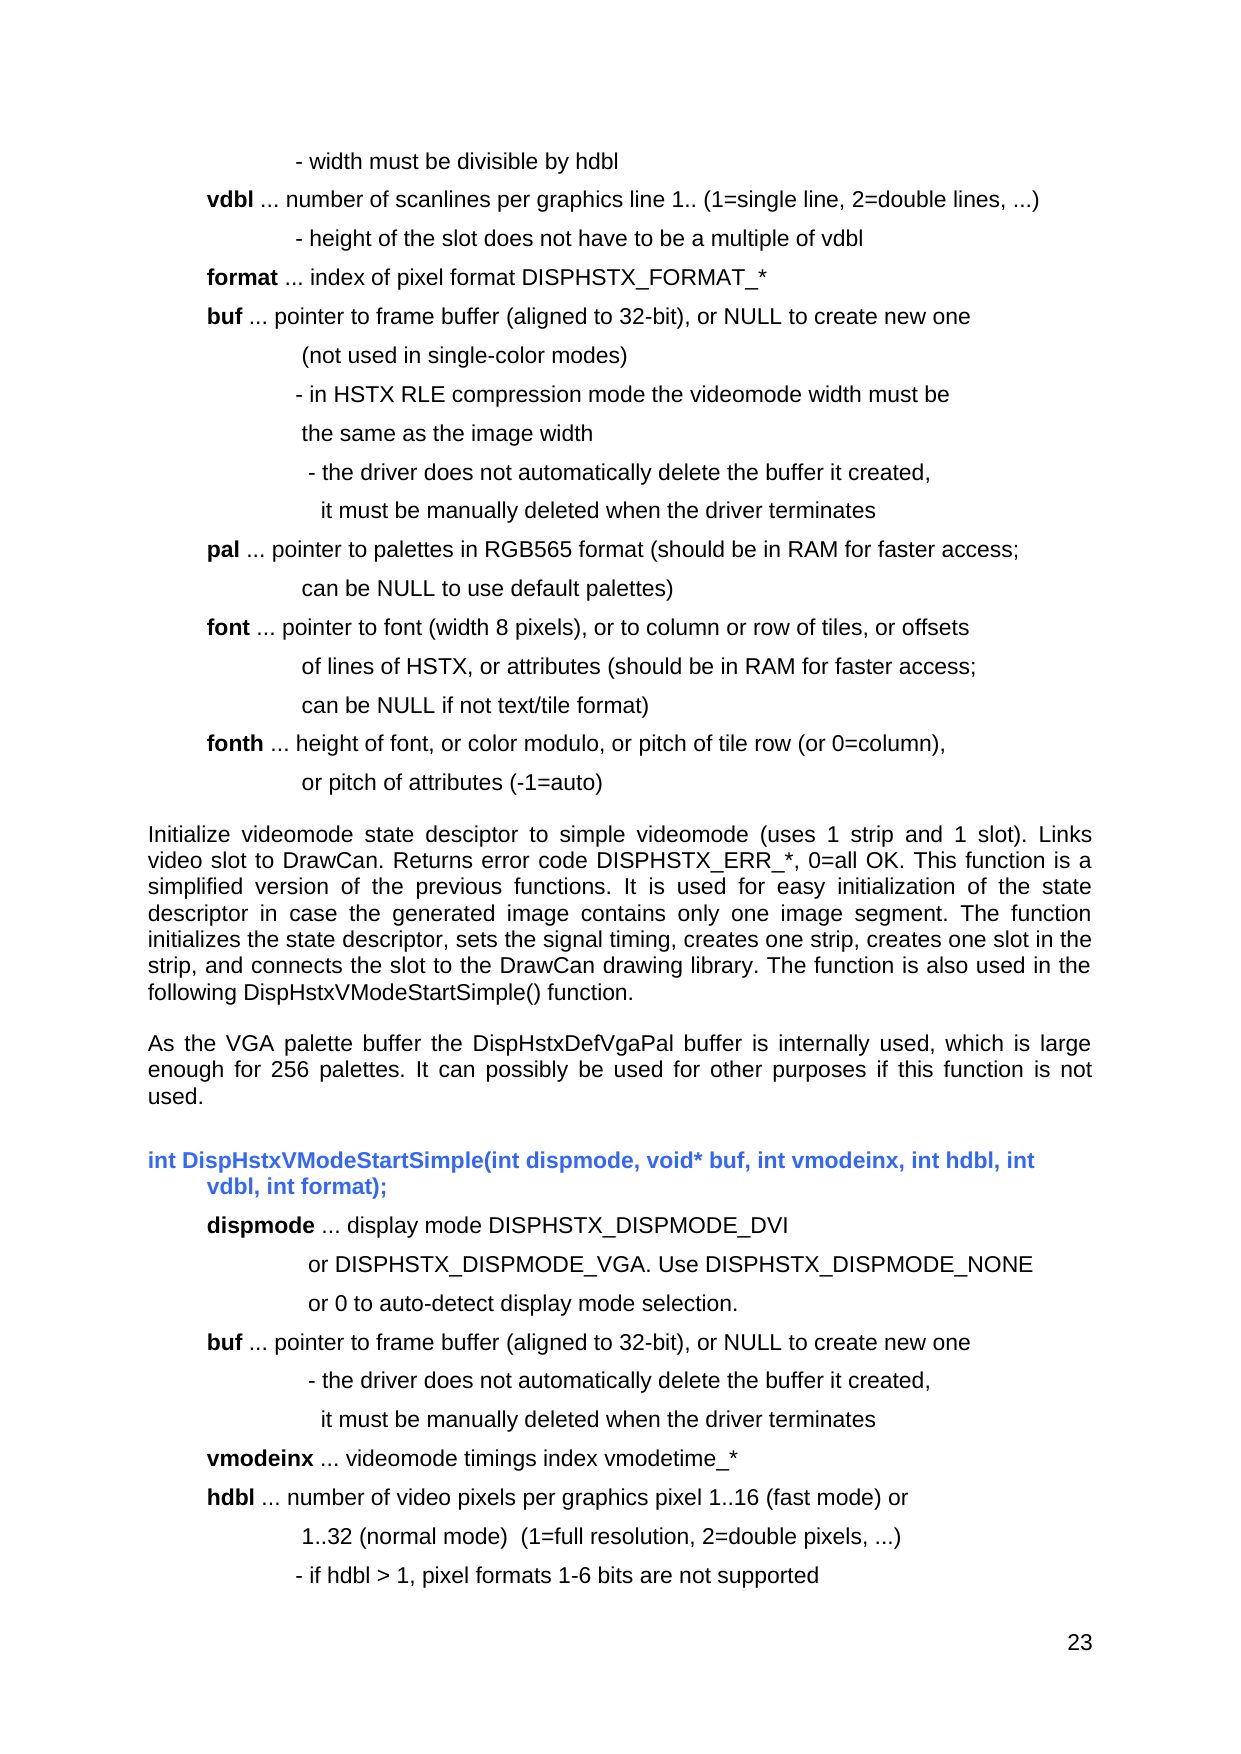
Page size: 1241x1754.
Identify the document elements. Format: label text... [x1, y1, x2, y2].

text can be NULL to use default palettes) [148, 575, 1093, 601]
text or pitch of attributes (-1=auto) [148, 769, 1093, 796]
text the same as the image width [148, 419, 1093, 446]
text of lines of HSTX, or attributes (should be in RAM for faster access; [148, 653, 1093, 679]
text can be NULL if not text/tile format) [148, 692, 1093, 718]
text int DispHstxVModeStartSimple(int dispmode, void* buf, int vmodeinx, int hdbl, int vdbl, int format); [148, 1147, 1093, 1199]
text vmodeinx ... videomode timings index vmodetime_* [148, 1445, 1093, 1471]
text (not used in single-color modes) [148, 342, 1093, 368]
text it must be manually deleted when the driver terminates [148, 497, 1093, 524]
text - width must be divisible by hdbl [148, 148, 1093, 174]
text hdbl ... number of video pixels per graphics pixel 1..16 (fast mode) or [148, 1484, 1093, 1510]
text or 0 to auto-detect display mode selection. [148, 1289, 1093, 1316]
text vdbl ... number of scanlines per graphics line 1.. (1=single line, 2=double lines, ...) [148, 186, 1093, 213]
text - if hdbl > 1, pixel formats 1-6 bits are not supported [148, 1562, 1093, 1588]
text Initialize videomode state desciptor to simple videomode (uses 1 strip and 1 slot). Links video slot to DrawCan. Returns error code DISPHSTX_ERR_*, 0=all OK. This function is a simplified version of the previous functions. It is used for easy initialization of the state descriptor in case the generated image contains only one image segment. The function initializes the state descriptor, sets the signal timing, creates one strip, creates one slot in the strip, and connects the slot to the DrawCan drawing library. The function is also used in the following DispHstxVModeStartSimple() function. [148, 821, 1093, 1005]
text - the driver does not automatically delete the buffer it created, [148, 458, 1093, 485]
text - height of the slot does not have to be a multiple of vdbl [148, 225, 1093, 252]
text 1..32 (normal mode) (1=full resolution, 2=double pixels, ...) [148, 1523, 1093, 1549]
text font ... pointer to font (width 8 pixels), or to column or row of tiles, or offsets [148, 614, 1093, 640]
text it must be manually deleted when the driver terminates [148, 1406, 1093, 1432]
text fonth ... height of font, or color modulo, or pitch of tile row (or 0=column), [148, 730, 1093, 757]
text - in HSTX RLE compression mode the videomode width must be [148, 381, 1093, 407]
text format ... index of pixel format DISPHSTX_FORMAT_* [148, 264, 1093, 291]
text pal ... pointer to palettes in RGB565 format (should be in RAM for faster access; [148, 536, 1093, 562]
text As the VGA palette buffer the DispHstxDefVgaPal buffer is internally used, which is large enough for 256 palettes. It can possibly be used for other purposes if this function is not used. [148, 1030, 1093, 1109]
text buf ... pointer to frame buffer (aligned to 32-bit), or NULL to create new one [148, 1328, 1093, 1355]
text or DISPHSTX_DISPMODE_VGA. Use DISPHSTX_DISPMODE_NONE [148, 1251, 1093, 1277]
text dispmode ... display mode DISPHSTX_DISPMODE_DVI [148, 1212, 1093, 1238]
text buf ... pointer to frame buffer (aligned to 32-bit), or NULL to create new one [148, 303, 1093, 329]
text - the driver does not automatically delete the buffer it created, [148, 1367, 1093, 1394]
